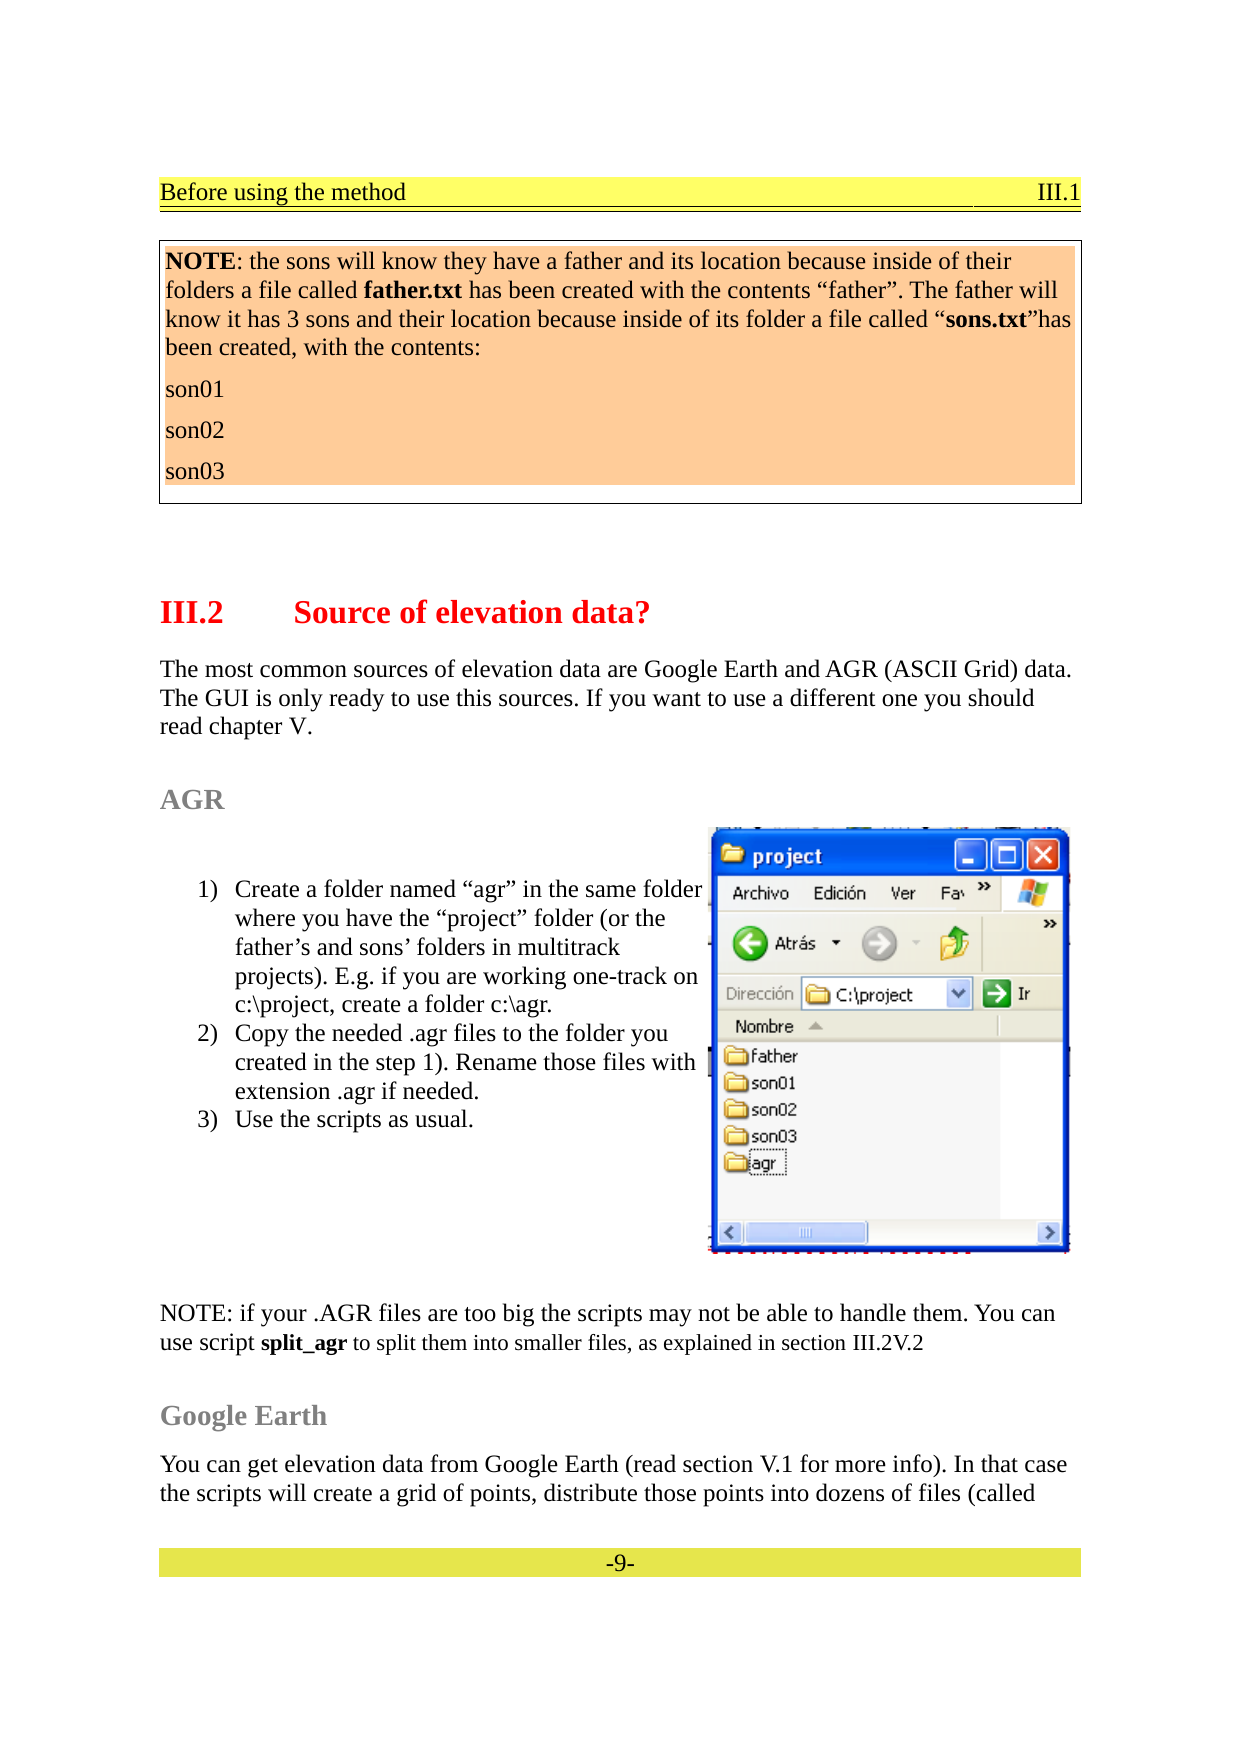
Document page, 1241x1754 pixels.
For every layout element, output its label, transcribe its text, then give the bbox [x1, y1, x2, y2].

list Create a folder named “agr” in the same folder where you have the “project” folder (or the father’s and sons’ folders in multitrack projects). E.g. if you are working one-track on c:\project, create a folder c:\agr. [197, 874, 707, 1018]
subtitle AGR [159, 782, 1081, 816]
text You can get elevation data from Google Earth (read section V.1 for more info). In that case the scripts will create a grid of points, distribute those points into dozens of files (called [159, 1449, 1081, 1507]
text The most common sources of elevation data are Google Earth and AGR (ASCII Grid) data. The GUI is only ready to use this sources. If you want to use a different one you should read chapter V. [159, 654, 1081, 740]
picture [707, 827, 1071, 1254]
subtitle Google Earth [159, 1398, 1081, 1431]
list Use the scripts as usual. [197, 1104, 707, 1133]
text NOTE: if your .AGR files are too big the scripts may not be able to handle them. You can use script split_agr to split them into smaller files, as explained in section V.2 [159, 1298, 1081, 1356]
list Copy the needed .agr files to the folder you created in the step 1). Rename those files with extension .agr if needed. [197, 1018, 707, 1104]
table_header NOTE: the sons will know they have a father and its location because inside of their folders a file called father.txt has been created with the contents “father”. The father will know it has 3 sons and their location because inside of its folder a file called “sons.txt”has been created, with the contents: son01 son02 son03 [160, 241, 1081, 503]
subtitle Source of elevation data? [159, 592, 1081, 630]
